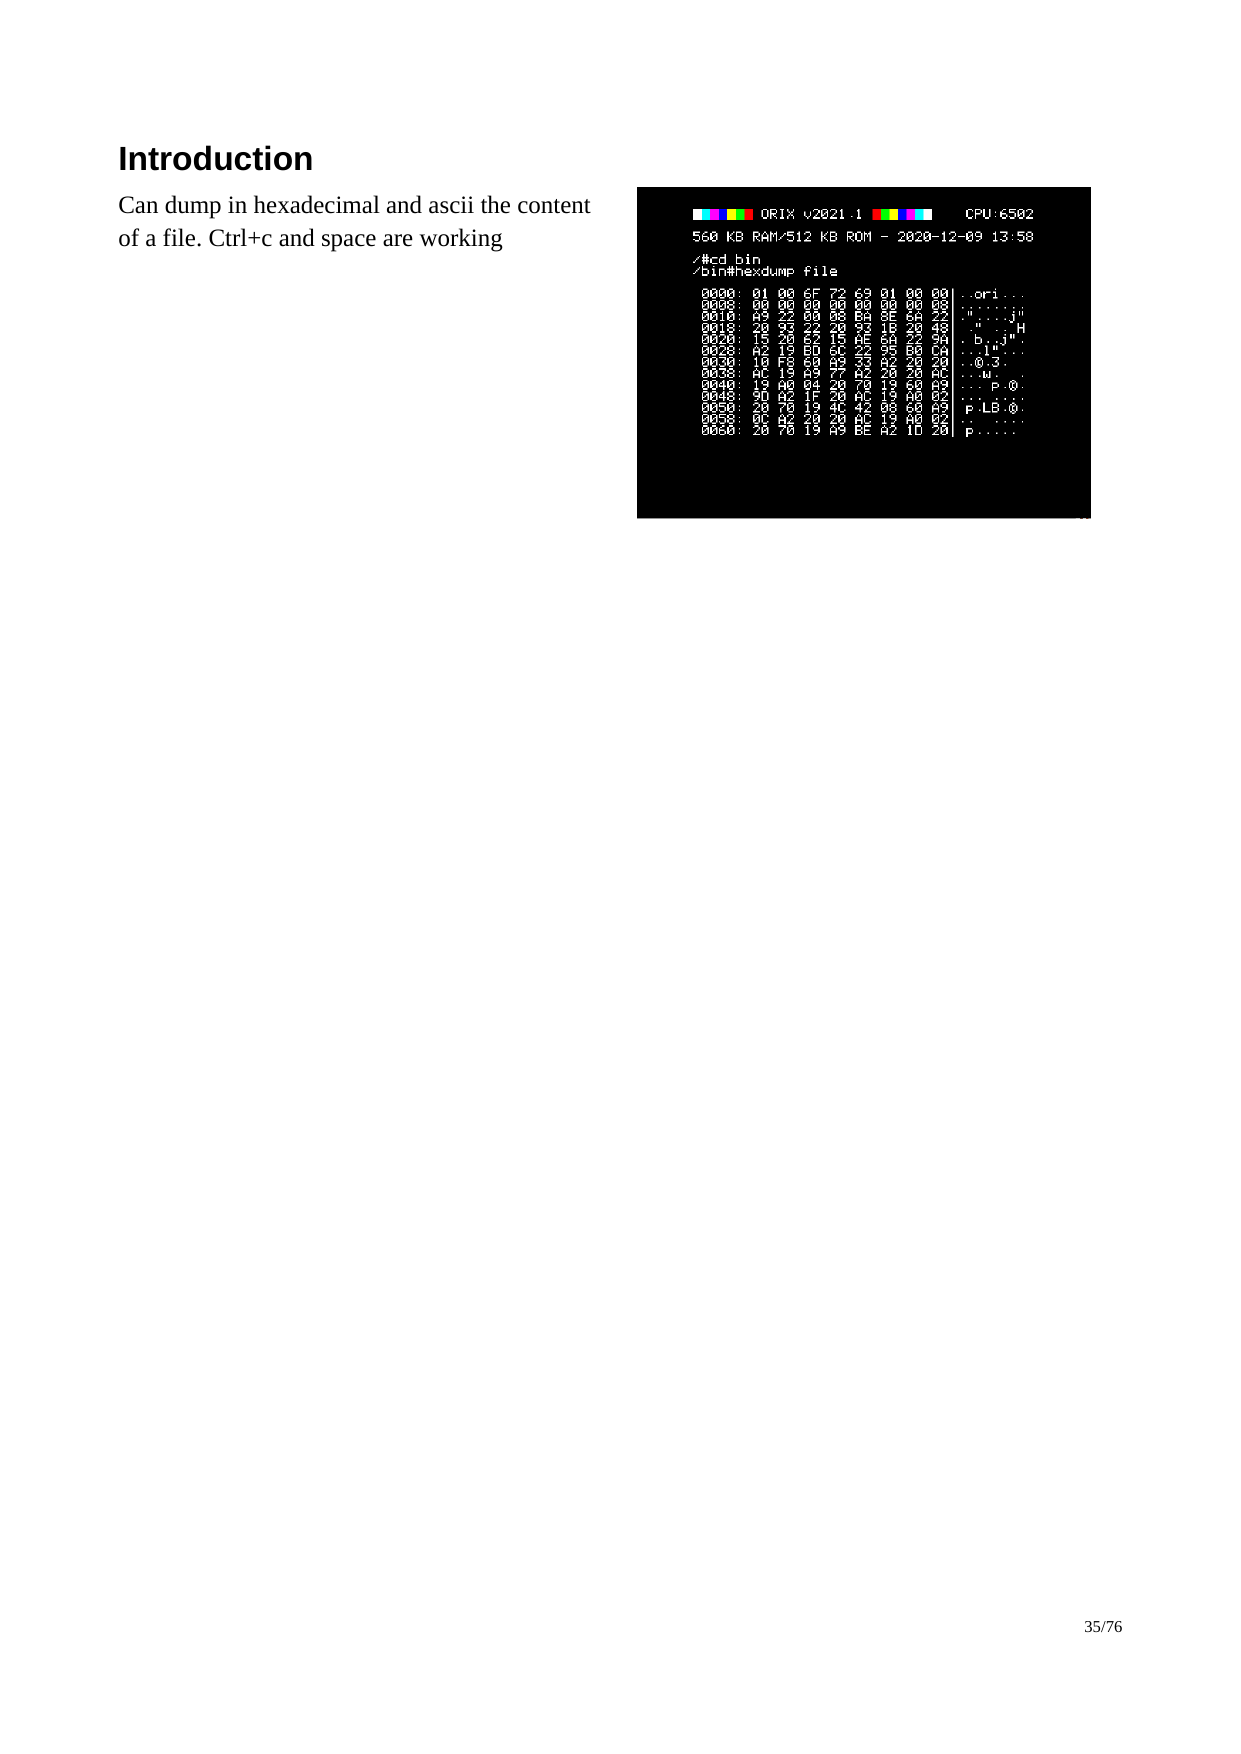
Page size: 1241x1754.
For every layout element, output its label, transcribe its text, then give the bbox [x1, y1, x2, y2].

subtitle Introduction [118, 139, 1122, 178]
picture [637, 187, 1091, 519]
text [1091, 190, 1122, 252]
text Can dump in hexadecimal and ascii the content of a file. Ctrl+c and space are working [118, 190, 637, 252]
